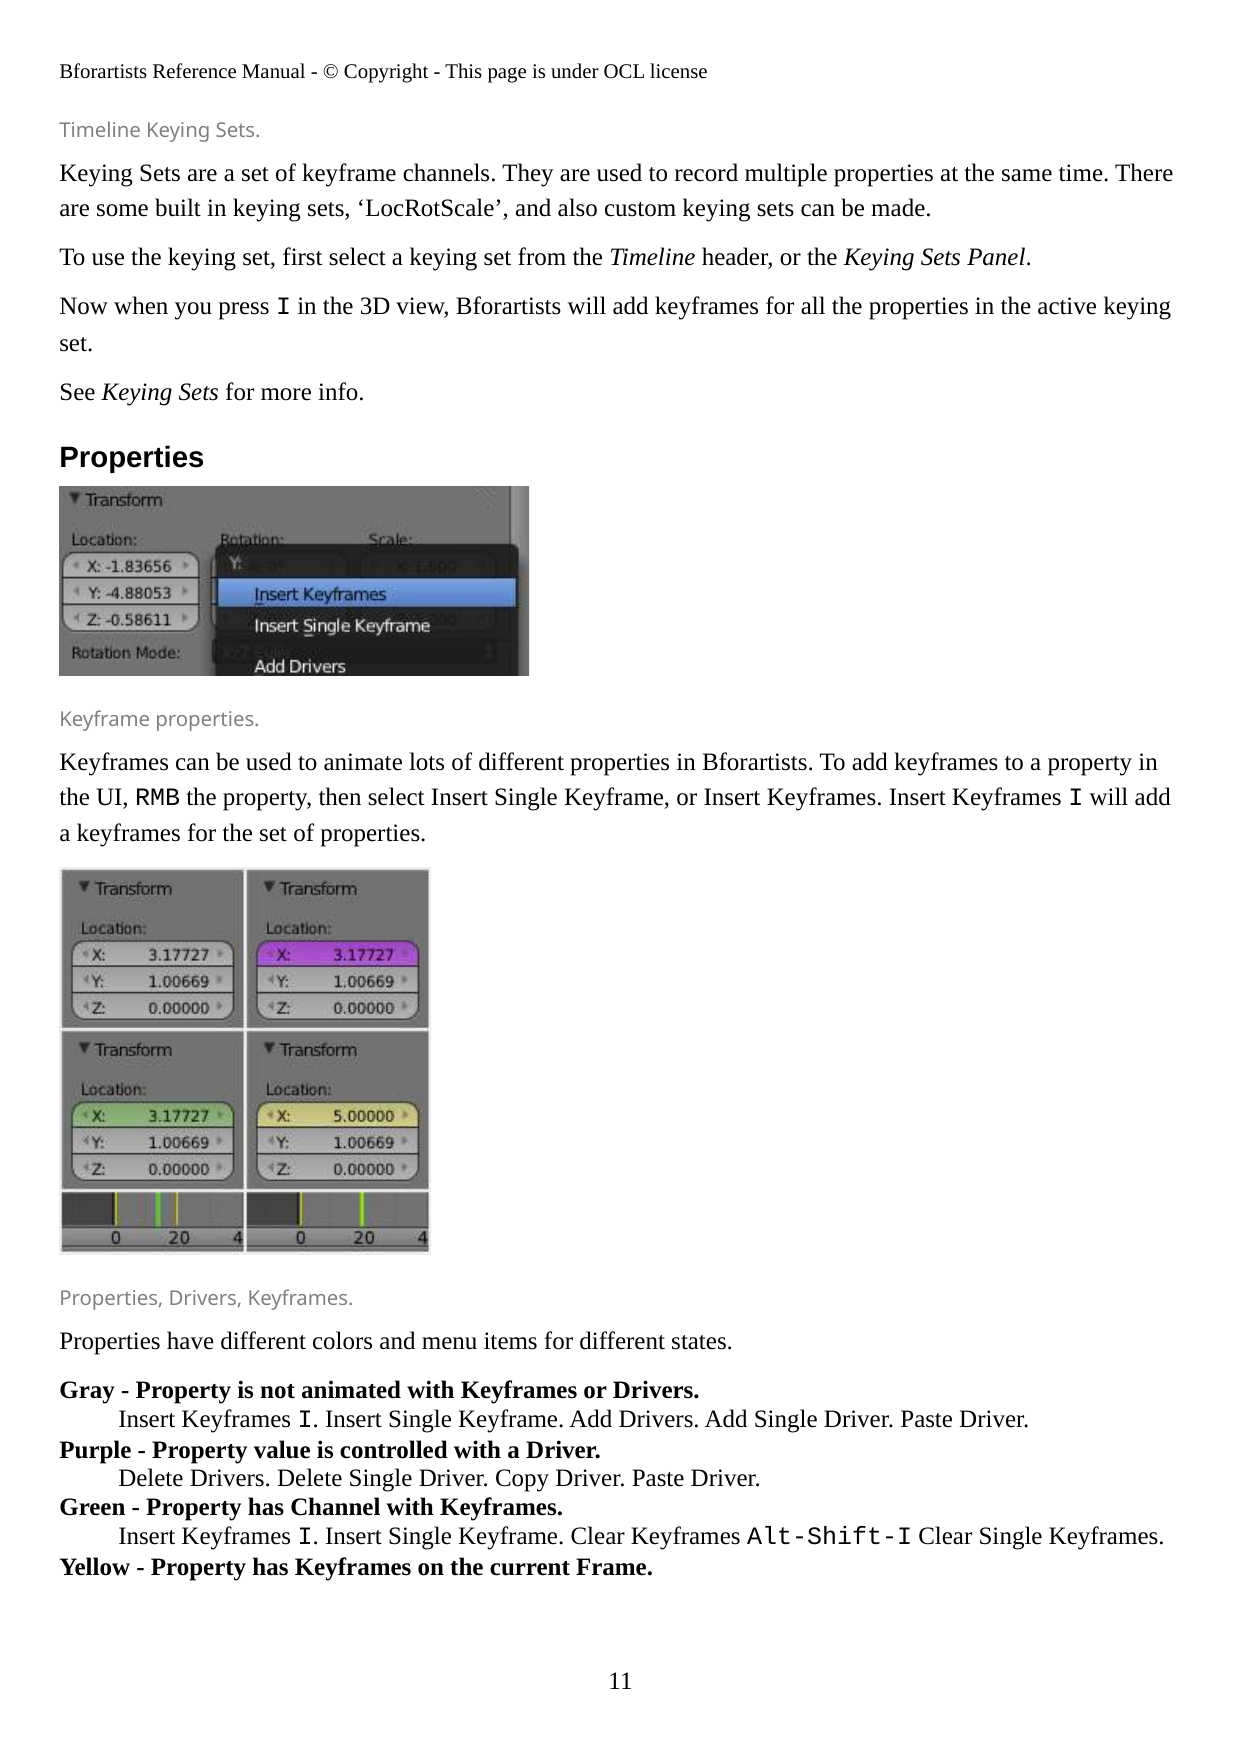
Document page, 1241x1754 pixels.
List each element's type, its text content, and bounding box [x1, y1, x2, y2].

subtitle Green - Property has Channel with Keyframes. [59, 1492, 1181, 1521]
picture [59, 486, 530, 676]
text See Keying Sets for more info. [59, 377, 1181, 405]
list Insert Keyframes I. Insert Single Keyframe. Add Drivers. Add Single Driver. Paste Driver. [118, 1404, 1181, 1435]
subtitle Yellow - Property has Keyframes on the current Frame. [59, 1552, 1181, 1581]
list Insert Keyframes I. Insert Single Keyframe. Clear Keyframes Alt-Shift-I Clear Single Keyframes. [118, 1521, 1181, 1552]
text Properties, Drivers, Keyframes. [59, 1280, 1181, 1312]
text Keyframes can be used to animate lots of different properties in Bforartists. To add keyframes to a property in the UI, RMB the property, then select Insert Single Keyframe, or Insert Keyframes. Insert Keyframes I will add a keyframes for the set of properties. [59, 747, 1181, 847]
picture [59, 867, 432, 1255]
text Keyframe properties. [59, 701, 1181, 732]
subtitle Properties [59, 440, 1181, 474]
list Delete Drivers. Delete Single Driver. Copy Driver. Paste Driver. [118, 1463, 1181, 1492]
text Keying Sets are a set of keyframe channels. They are used to record multiple properties at the same time. There are some built in keying sets, ‘LocRotScale’, and also custom keying sets can be made. [59, 158, 1181, 222]
text To use the keying set, first select a keying set from the Timeline header, or the Keying Sets Panel. [59, 242, 1181, 271]
text Properties have different colors and menu items for different states. [59, 1326, 1181, 1355]
subtitle Purple - Property value is controlled with a Driver. [59, 1435, 1181, 1463]
text Now when you press I in the 3D view, Bforartists will add keyframes for all the properties in the active keying set. [59, 291, 1181, 356]
subtitle Gray - Property is not animated with Keyframes or Drivers. [59, 1375, 1181, 1404]
text Timeline Keying Sets. [59, 113, 1181, 144]
